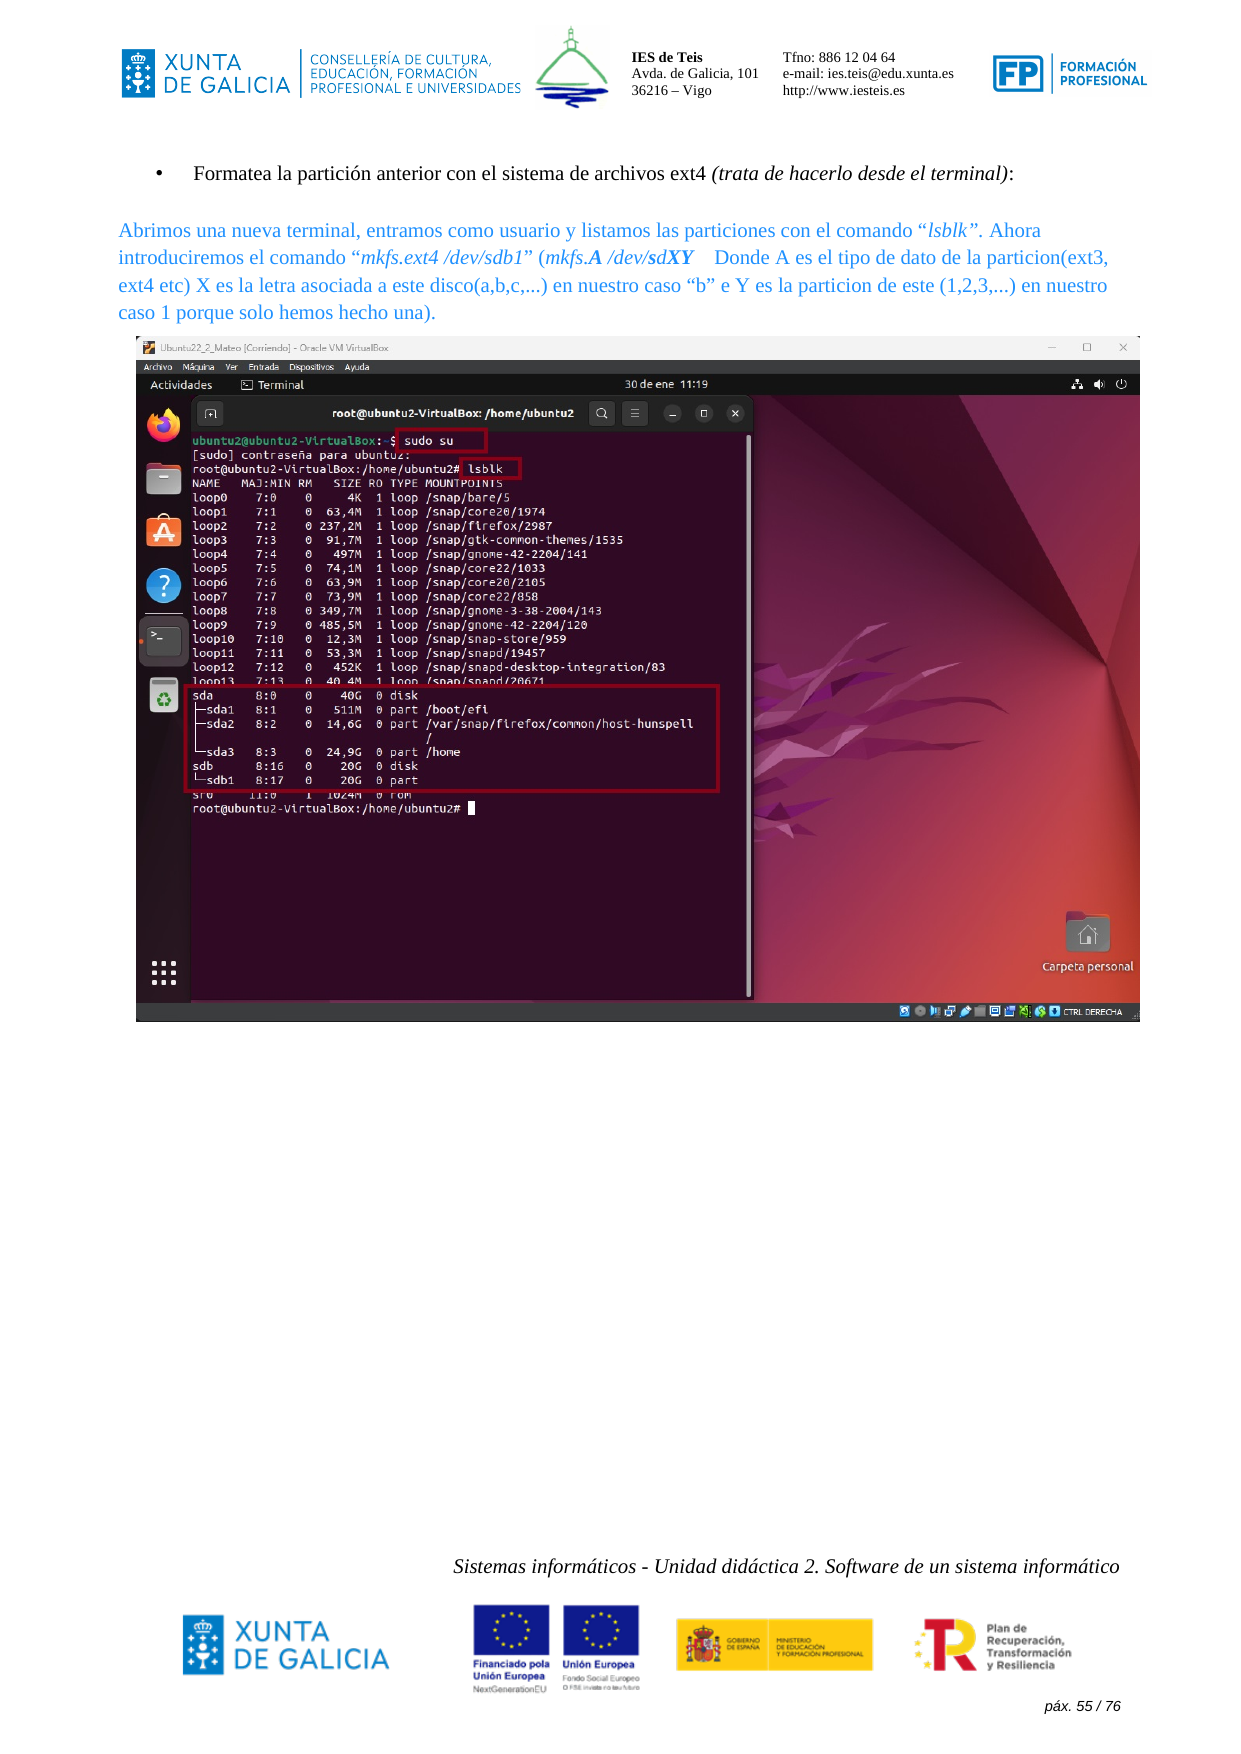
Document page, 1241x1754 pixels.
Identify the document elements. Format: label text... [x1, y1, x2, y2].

picture [534, 25, 611, 110]
list Formatea la partición anterior con el sistema de archivos ext4 (trata de hacerlo desde el terminal): [156, 160, 1122, 184]
text Abrimos una nueva terminal, entramos como usuario y listamos las particiones con el comando “lsblk”. Ahora introduciremos el comando “mkfs.ext4 /dev/sdb1” (mkfs.A /dev/sdXY Donde A es el tipo de dato de la particion(ext3, ext4 etc) X es la letra asociada a este disco(a,b,c,...) en nuestro caso “b” e Y es la particion de este (1,2,3,...) en nuestro caso 1 porque solo hemos hecho una). [118, 217, 1122, 324]
picture [121, 49, 521, 98]
picture [182, 1593, 1085, 1700]
picture [136, 336, 1140, 1022]
picture [989, 50, 1153, 97]
